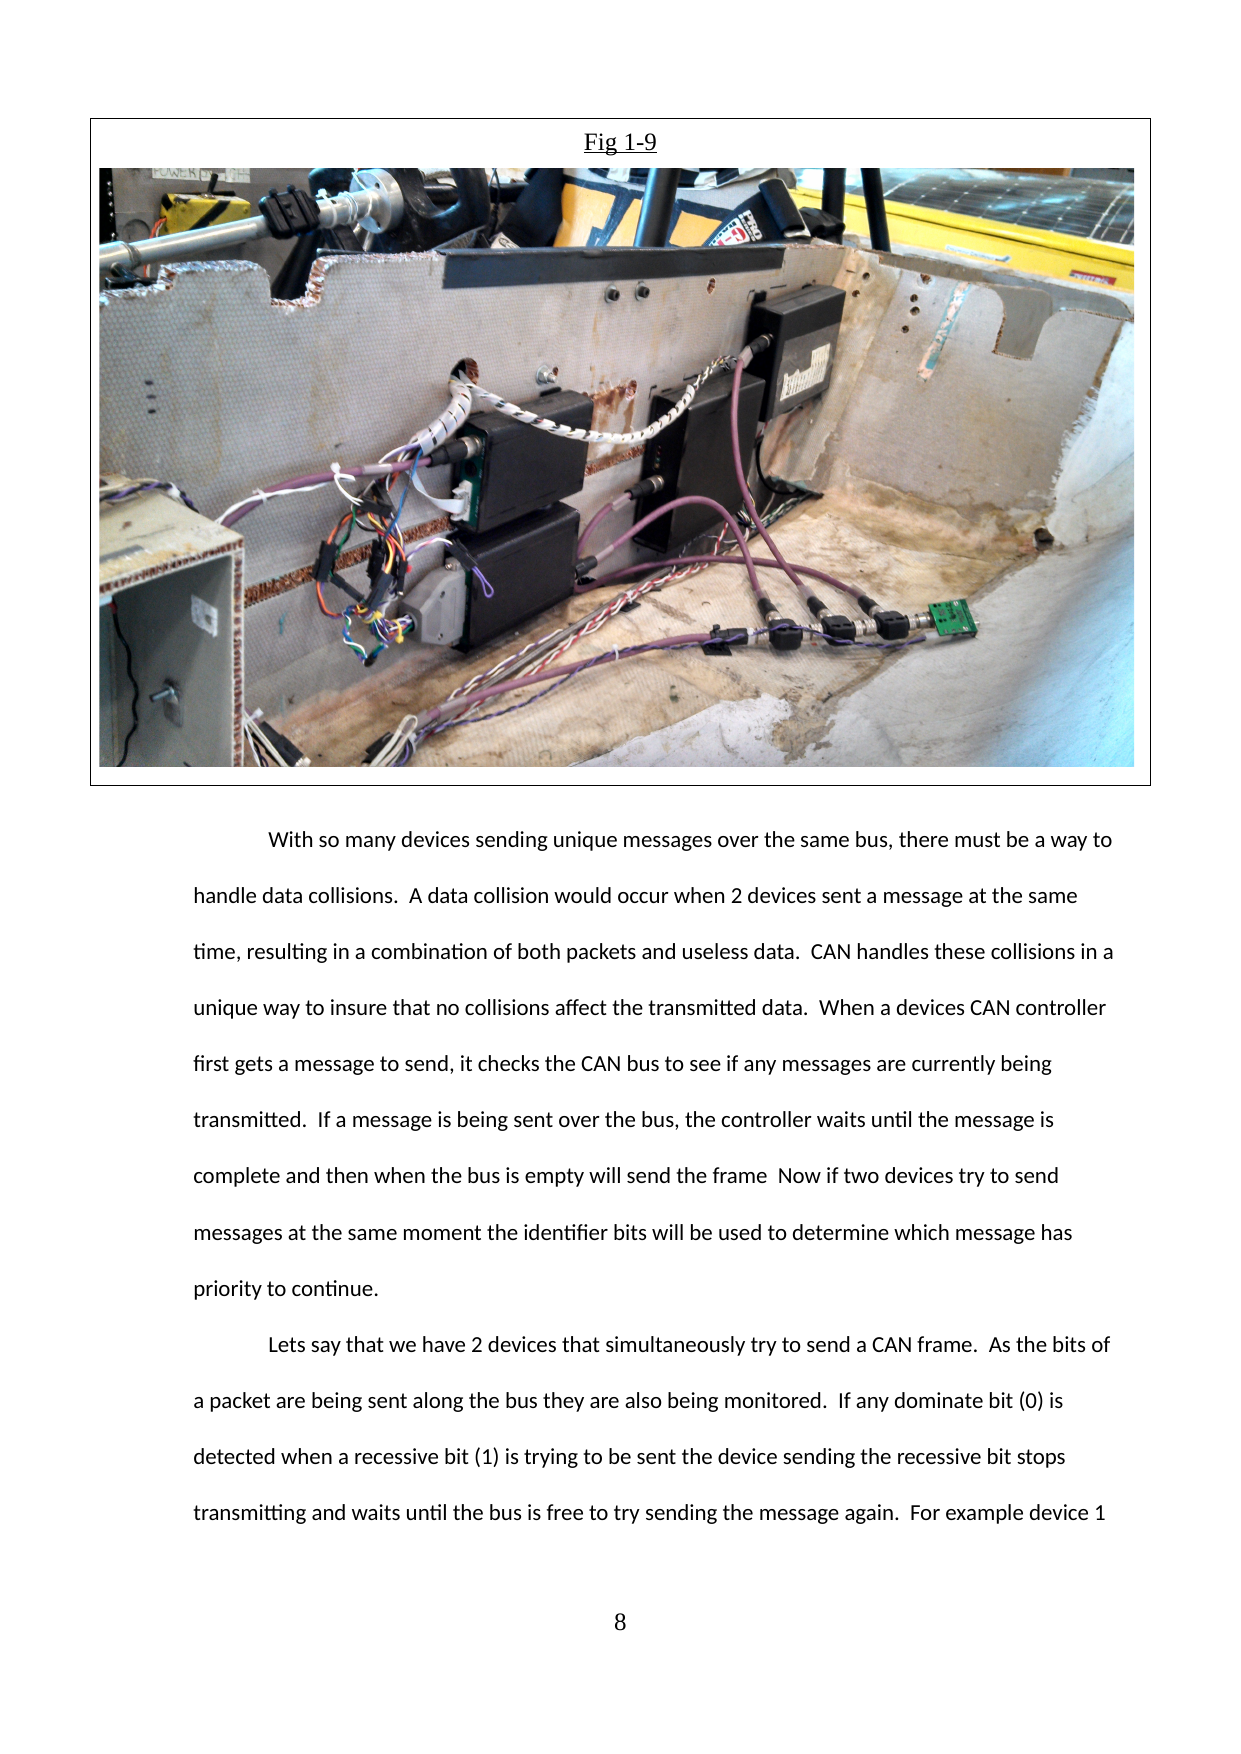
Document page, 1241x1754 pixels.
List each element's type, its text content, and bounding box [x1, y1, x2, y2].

text Fig 1-9 [99, 127, 1141, 156]
picture [99, 168, 1135, 767]
text The devices connected to the CAN Bus system on the Sunseeker car are pictured in the following images. Fig 1-7 is an overall picture of the components in the car with the top half of the car removed. Near the front of the car you can see one of the two motor controllers in the car, you can also see its close up in Fig 1-8. In Fig 1-7 you can see the other components connected to the system affixed to the car next to the driver's cockpit, a close up of these components can be seen in Fig 1-9. The components in Fig 1-9 include the light controller board, the telemetry board, and other micro-controller boards. You can also see the port which the CANUSB adapter connects to on the small green board on the right side of Fig 1-9. [91, 119, 1150, 785]
text With so many devices sending unique messages over the same bus, there must be a way to handle data collisions. A data collision would occur when 2 devices sent a message at the same time, resulting in a combination of both packets and useless data. CAN handles these collisions in a unique way to insure that no collisions affect the transmitted data. When a devices CAN controller first gets a message to send, it checks the CAN bus to see if any messages are currently being transmitted. If a message is being sent over the bus, the controller waits until the message is complete and then when the bus is empty will send the frame Now if two devices try to send messages at the same moment the identifier bits will be used to determine which message has priority to continue. [193, 786, 1122, 1302]
text Lets say that we have 2 devices that simultaneously try to send a CAN frame. As the bits of a packet are being sent along the bus they are also being monitored. If any dominate bit (0) is detected when a recessive bit (1) is trying to be sent the device sending the recessive bit stops transmitting and waits until the bus is free to try sending the message again. For example device 1 [193, 1330, 1122, 1526]
